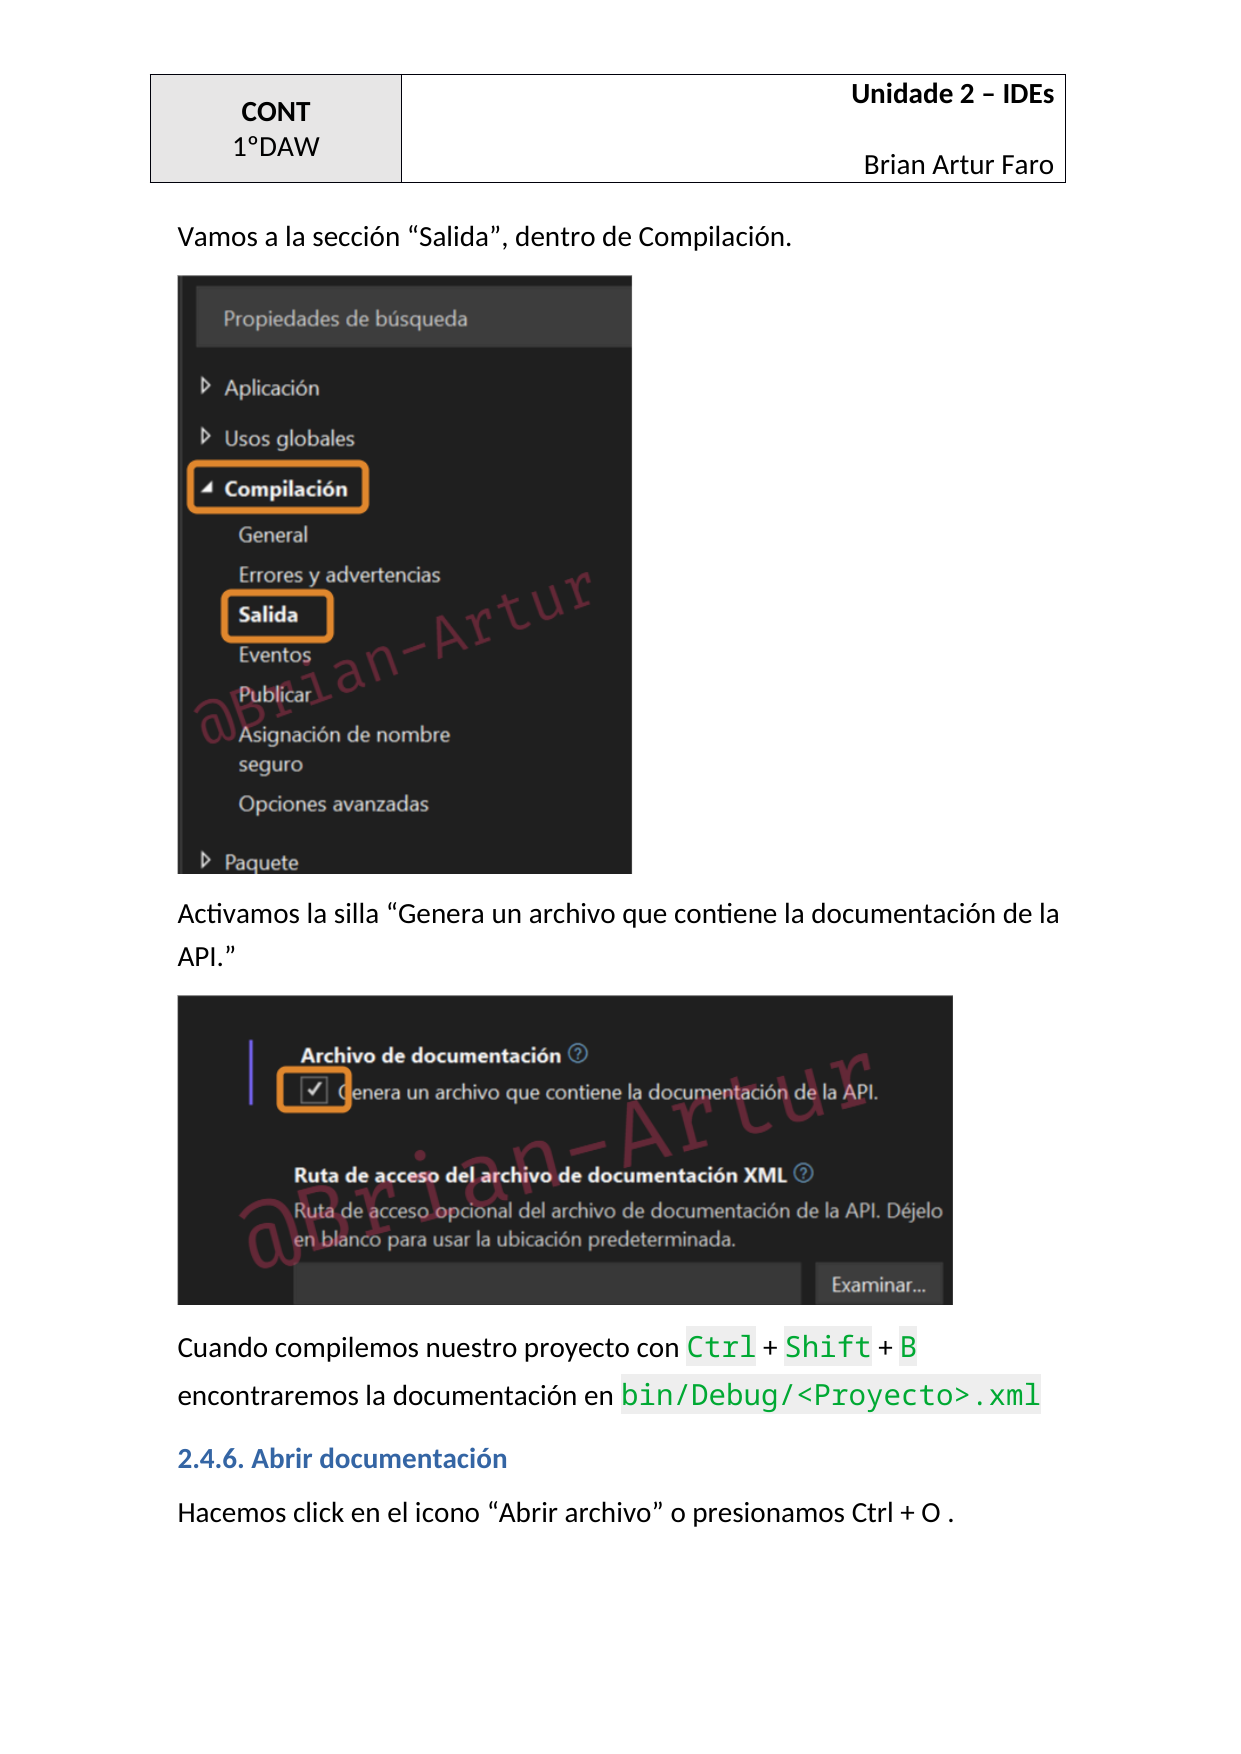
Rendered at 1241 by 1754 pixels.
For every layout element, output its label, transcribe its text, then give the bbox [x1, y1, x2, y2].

text Vamos a la sección “Salida”, dentro de Compilación. [177, 218, 1063, 254]
text Cuando compilemos nuestro proyecto con Ctrl + Shift + B encontraremos la documentación en bin/Debug/<Proyecto>.xml [177, 1326, 1063, 1414]
picture [177, 275, 633, 874]
subtitle 2.4.6. Abrir documentación [177, 1440, 1063, 1476]
text Activamos la silla “Genera un archivo que contiene la documentación de la API.” [177, 895, 1063, 974]
picture [177, 995, 953, 1305]
text Hacemos click en el icono “Abrir archivo” o presionamos Ctrl + O . [177, 1494, 1063, 1529]
